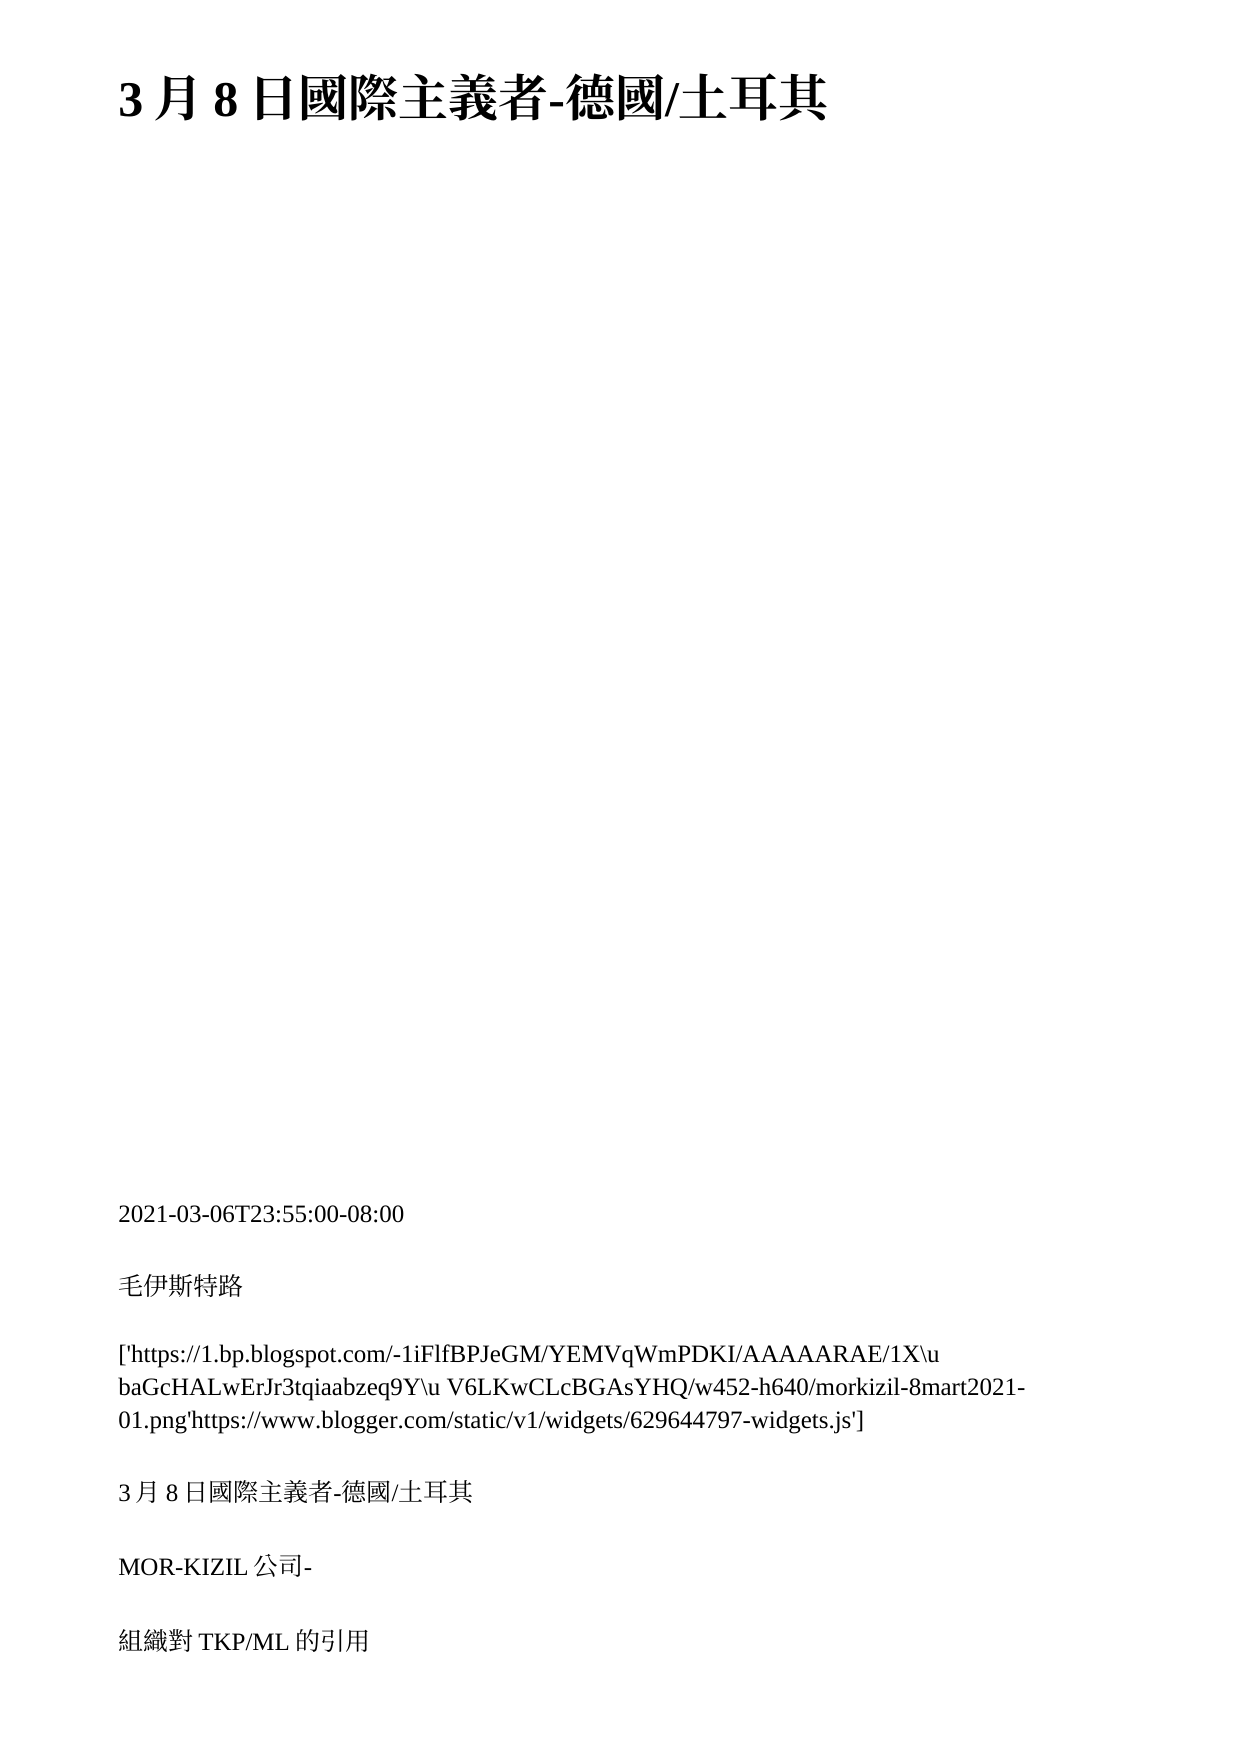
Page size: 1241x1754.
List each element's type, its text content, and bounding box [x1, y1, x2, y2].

subtitle 3月8日國際主義者-德國/土耳其 [118, 59, 1181, 131]
text 2021-03-06T23:55:00-08:00 毛伊斯特路 ['https://1.bp.blogspot.com/-1iFlfBPJeGM/YEMVqWmPDKI/AAAAARAE/1X\u baGcHALwErJr3tqiaabzeq9Y\u V6LKwCLcBGAsYHQ/w452-h640/morkizil-8mart2021-01.png'https://www.blogger.com/static/v1/widgets/629644797-widgets.js'] 3月8日國際主義者-德國/土耳其 MOR-KIZIL公司- 組織對TKP/ML的引用 有皇帝薩爾迪里拉！自由和儲存！ 1857年3月8日，紐約，在工廠老闆的支援下，數千名工人被鎖在工廠裡，129名女工在火災中喪生，要求女員工增加16小時的工作時間。 在那一天，對我們的同學和護士的屠殺將繼續在世界上每一個混血兒的土地上進行。在那一天，婦女們在工人的身體裡戰鬥，在十月，在中國，在法西斯主義的第二次世界大戰中，在拉丁美洲，越南，在非洲，在中東，在世界的每個角落，在革命和民族鬥爭中。她向女人們解釋了這條路。婦女在前線書寫了人類的革命史。今天，在這場大火中受盡折磨的女人們正試圖在課堂上變得更堅強、更固執、更具抵抗力。 貧窮，飢餓，壓力，不公正。帝國戰爭意味著死亡。最初的生產無政府狀態和危機。上一次在全世界造成嚴重後果的危機現在變得如此深刻，由於沒有持續的、可控制的一面，隨著流行病程序的出現，這種危機已不再具有普遍性。像往常一樣，危機的賬單是給受壓迫的、失業的、貧窮的人增加負擔。結果，貧困加劇、失業、外國敵意、對婦女的暴力、種族主義政府的政策和法律、贏得的經濟和政治權利的喪失、大國和安全法給其同事的壓力… 生態危機、戰爭、衝突和帝王的後果是人民，特別是婦女和兒童在生活和生產領域遭到破壞。如果他們能赤身裸體地走在埃格的街道和海洋的水域，擺脫人口販賣，他們這次就能抵達歐洲，度過漫長而艱難的難民生活。 這場危機影響最大的是退休婦女，從我們試圖囚禁的房子的牆壁，到我們生產的工廠，到我們在全世界從事監禁和奴役工作的程度。我們的目標，我們的身體，我們的身份，是由我控制下的社會性準則決定的。 在去年的“大流行”危機中，世界已經變成了“ohal”地區，很難滿足阿斯加里人的生活需要，通常費用在飢餓邊界以下，時間少，不安全，在奴隸制最糟糕的情況下，我們要麼是第一個被拋棄的女人，要麼是第一個被拋棄的女人，在家庭中，我們是這個制度的祖先理解所描述的關於社會性行為準則的“聖母”，我們將被判從事非營利的工作，這些工作被認為不等同於角色和約束，例如“理想的平等”。我們試圖在管家的責任感和工作中的奴役條件之間被捕，擺脫社會生活。 從危機前後階級的出現來看，唯一不變的是，文化、地理、宗教、經濟和社會暴力並沒有限制女性。在壓迫，壓迫，虐待，暴力，暴力，暴力，暴力，暴力，暴力，暴力，暴力，暴力，暴力，暴力，暴力，暴力，暴力，暴力，暴力，暴力，暴力，暴力，暴力，暴力，暴力，暴力，暴力，暴力，暴力，暴力，暴力，暴力，暴力，暴力，暴力，暴力，暴力，暴力，暴力，暴力，暴力，暴力，暴力，暴力，暴力，暴力，暴力，暴力，暴力，暴力，暴力，暴力，暴力，暴力，暴力，暴力，暴力，暴力，暴力尤其是抵抗、革命和共產主義的婦女正在遭受國家的暴力。 我們沒有機會在這個工人和工人都是婦女的體制下和平地生活。我們把我們的臉變成了被壓迫者的鬥爭。人類歷史的歷史，就是婦女不服從自己所處的環境，反抗，在鬥爭面前鬥爭的歷史，這就是三八的歷史。皇帝的資本主義制度和有意識的革命、共產主義婦女，意識到婦女正在遭受酷刑，在草原、工廠、工廠等地，到處喊著婦女反對這一制度的鬥爭是明確和堅決的。在街頭，在全國戰爭中，在人民戰爭的手中，武裝到地面的子彈。最後，羅莎和阿斯敏又一次在一場拯救生命的鬥爭中，在信仰中，在決心中。他們打破了制度和父權制的藩籬，向婦女們展示了我是如何被人民的鬥爭摧毀的，我的身體和身份是如何被摧毀的。與此同時，對婦女爭取自由的恐懼也體現在傑里拉葬禮上實施的酷刑中。那麼多葬禮將被取消。恐懼不是無用的。因為惡人的忿怒甚大，婦女的忿怒甚大。總有一天，這種憤怒會像屠殺一樣在統治者面前爆發。 再一次，我們將能夠在帝王資本主義制度的歷史上，埋葬那些被折磨的工人和婦女，那些文盲，失業，沒有戰爭的婦女和婦女的生存，這意味著164年前，那些被養育的婦女的工人我們是退休婦女的歷史責任，舉起抵抗之火。從那時起，我們很榮幸能從他們那裡得到這份遺產，燃起這場大火，為營救在3月8日之光下受難的工人而吶喊。2021年3月8日，世界緊急婦女節這天，我們要走上街頭，喊口號，說戰鬥，走上街頭，喊口號，說戰鬥，一個響亮的聲音站在世界的四面八方，會聽到在田野，工廠，監獄，山裡。 所有被壓迫者、工人和婦女，今天我們呼籲這一流行病程序中的沉默與和平的街道建設起來，並與我們的權利和巨大的憤怒作鬥爭。 8哦，該死！ 2021年3月 莫爾-克孜爾集體 2021年3月8日 資訊TKP/ML由maoistroad在晚上11:55發郵件給這個部落格！分享到Twitter分享到Facebook分享到Pinterest無評論： 郵件 部落格\u CMT\u createIframe（'http://www.blogger.com/rpc\u relay.html'）；較新的帖子較舊的帖子主頁訂閱：帖子評論（Atom）特刊 請求：請求：maoistroad@gmail.com 紅色與國際主義五一節 下載《聯合宣告》英文版最終檔案及傳銷聯盟各方組織特別會議通過的呼籲 下載第一解析度 下載第二解析度 中國共產黨成立十週年國際會議（毛派）正式小冊子 下載pdf格式的國際支援印度人民戰爭委員會 [118, 1166, 1181, 1690]
